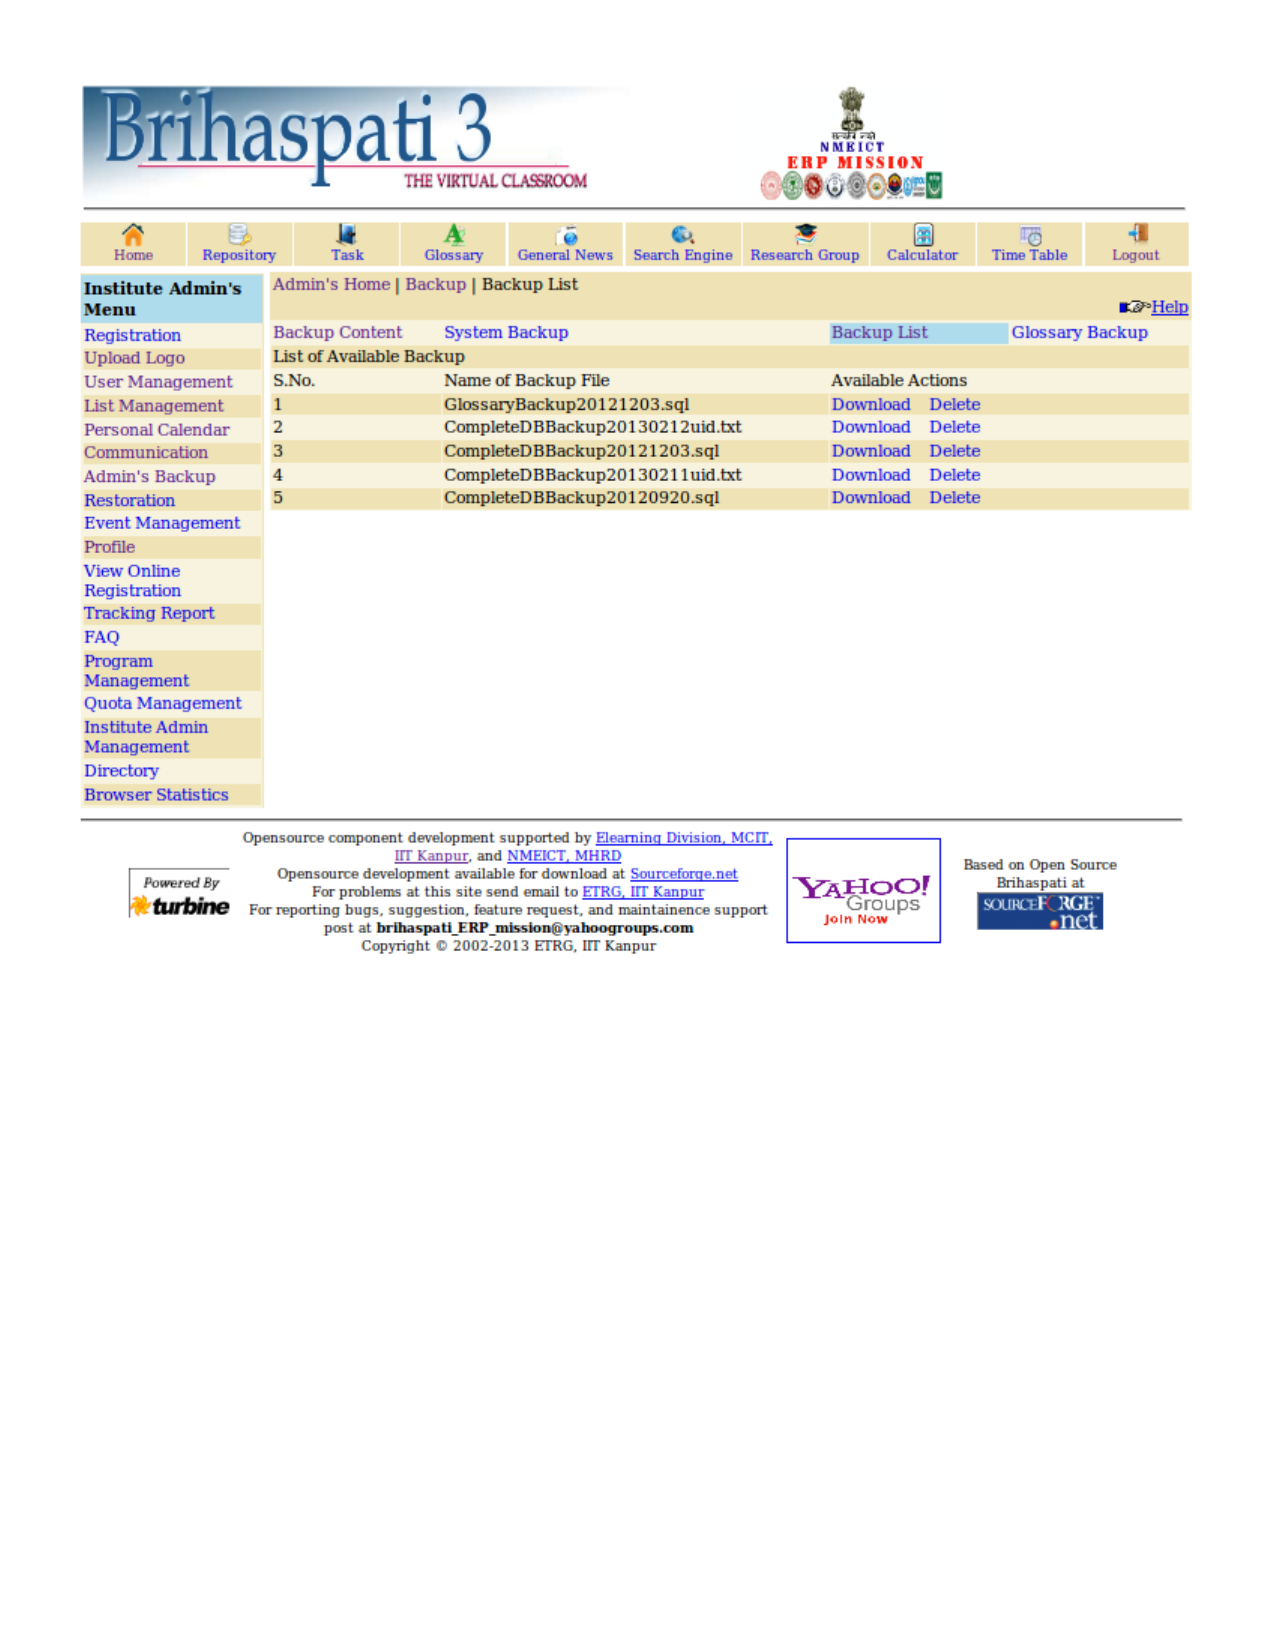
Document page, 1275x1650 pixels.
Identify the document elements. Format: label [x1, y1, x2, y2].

picture [75, 75, 1200, 993]
